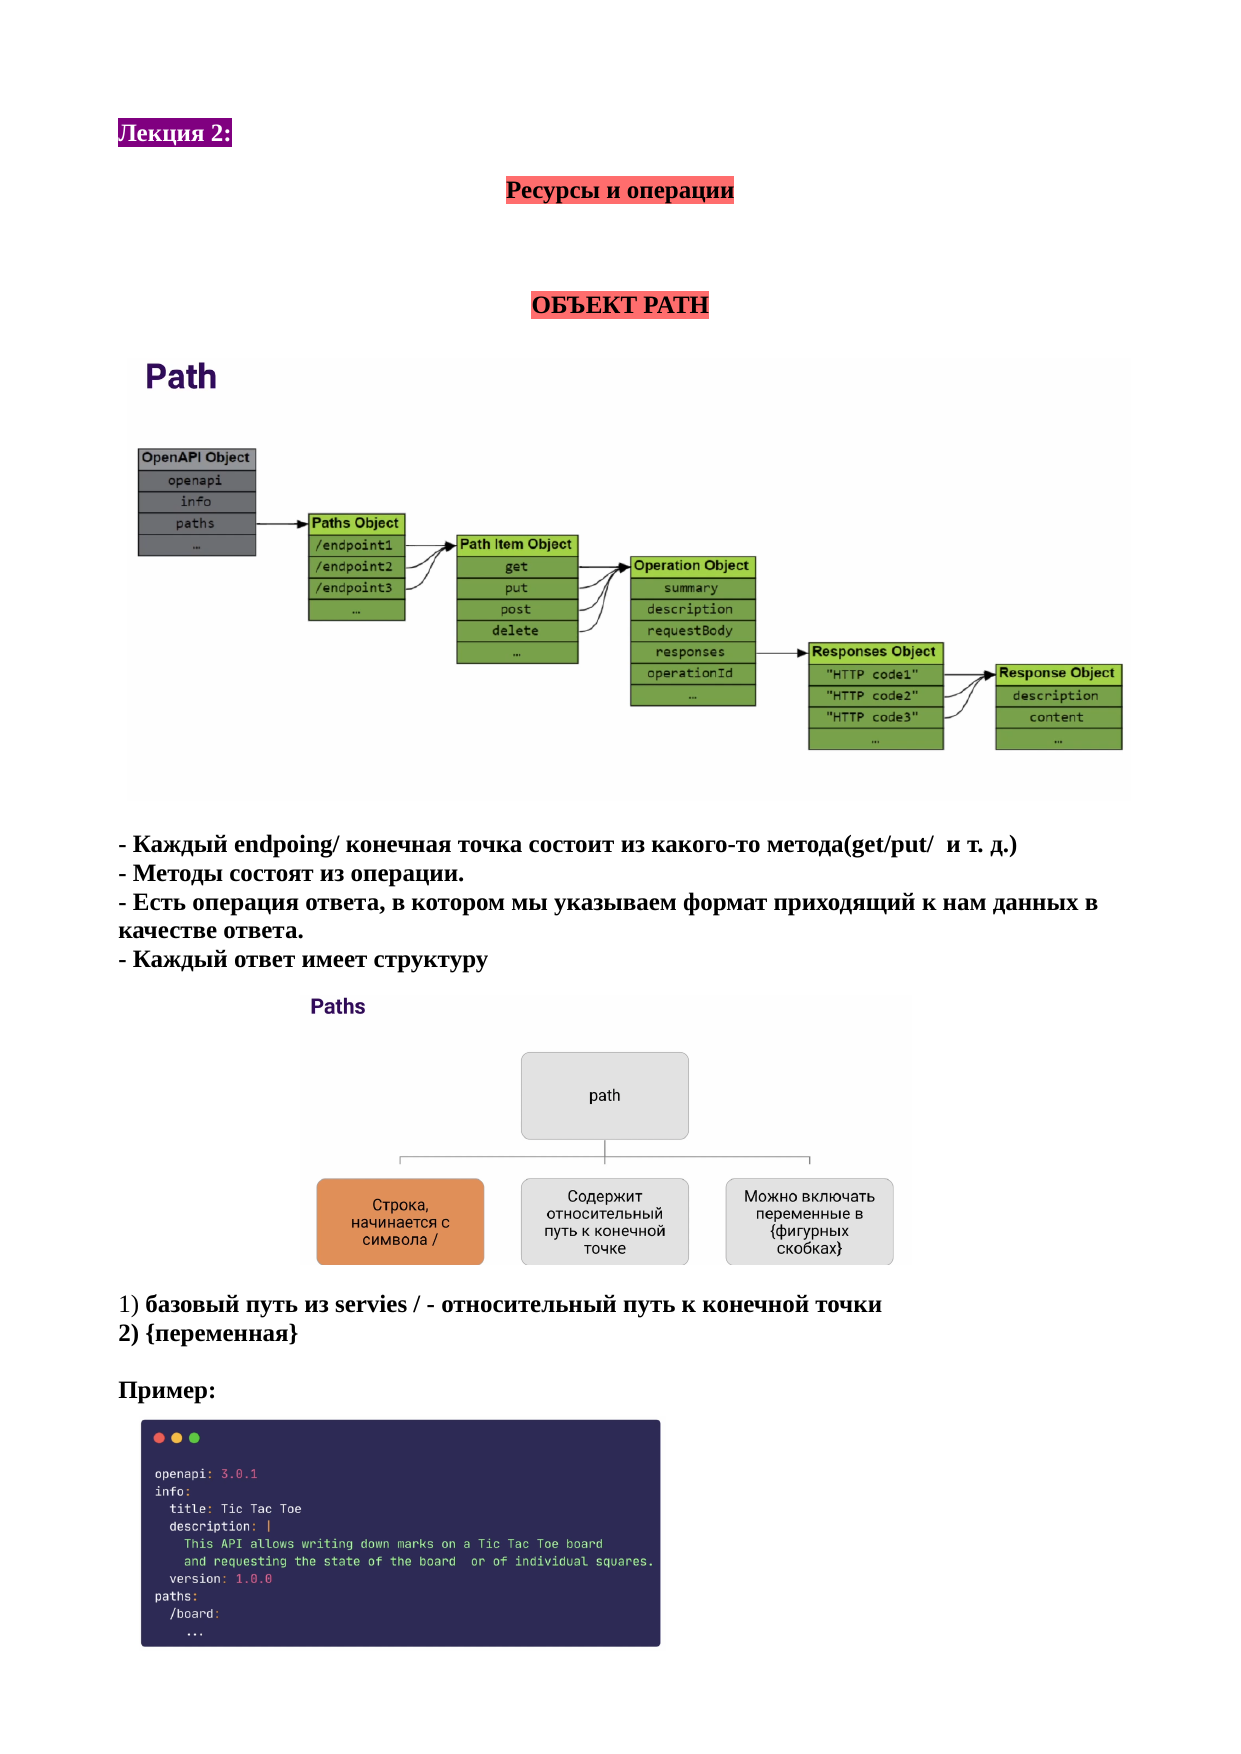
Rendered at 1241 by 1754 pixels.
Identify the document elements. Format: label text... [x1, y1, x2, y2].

text - Есть операция ответа, в котором мы указываем формат приходящий к нам данных в качестве ответа. [118, 887, 1122, 944]
text 1) базовый путь из servies / - относительный путь к конечной точки [118, 1289, 1122, 1318]
picture [299, 995, 912, 1265]
text - Каждый endpoing/ конечная точка состоит из какого-то метода(get/put/ и т. д.) [118, 829, 1122, 858]
text - Каждый ответ имеет структуру [118, 944, 1122, 973]
picture [138, 1416, 667, 1651]
text ОБЪЕКТ PATH [118, 291, 1122, 319]
text 2) {переменная} [118, 1318, 1122, 1347]
picture [126, 358, 1131, 801]
text - Методы состоят из операции. [118, 858, 1122, 887]
text Ресурсы и операции [118, 176, 1122, 204]
text Лекция 2: [118, 118, 1122, 147]
text Пример: [118, 1376, 1122, 1404]
